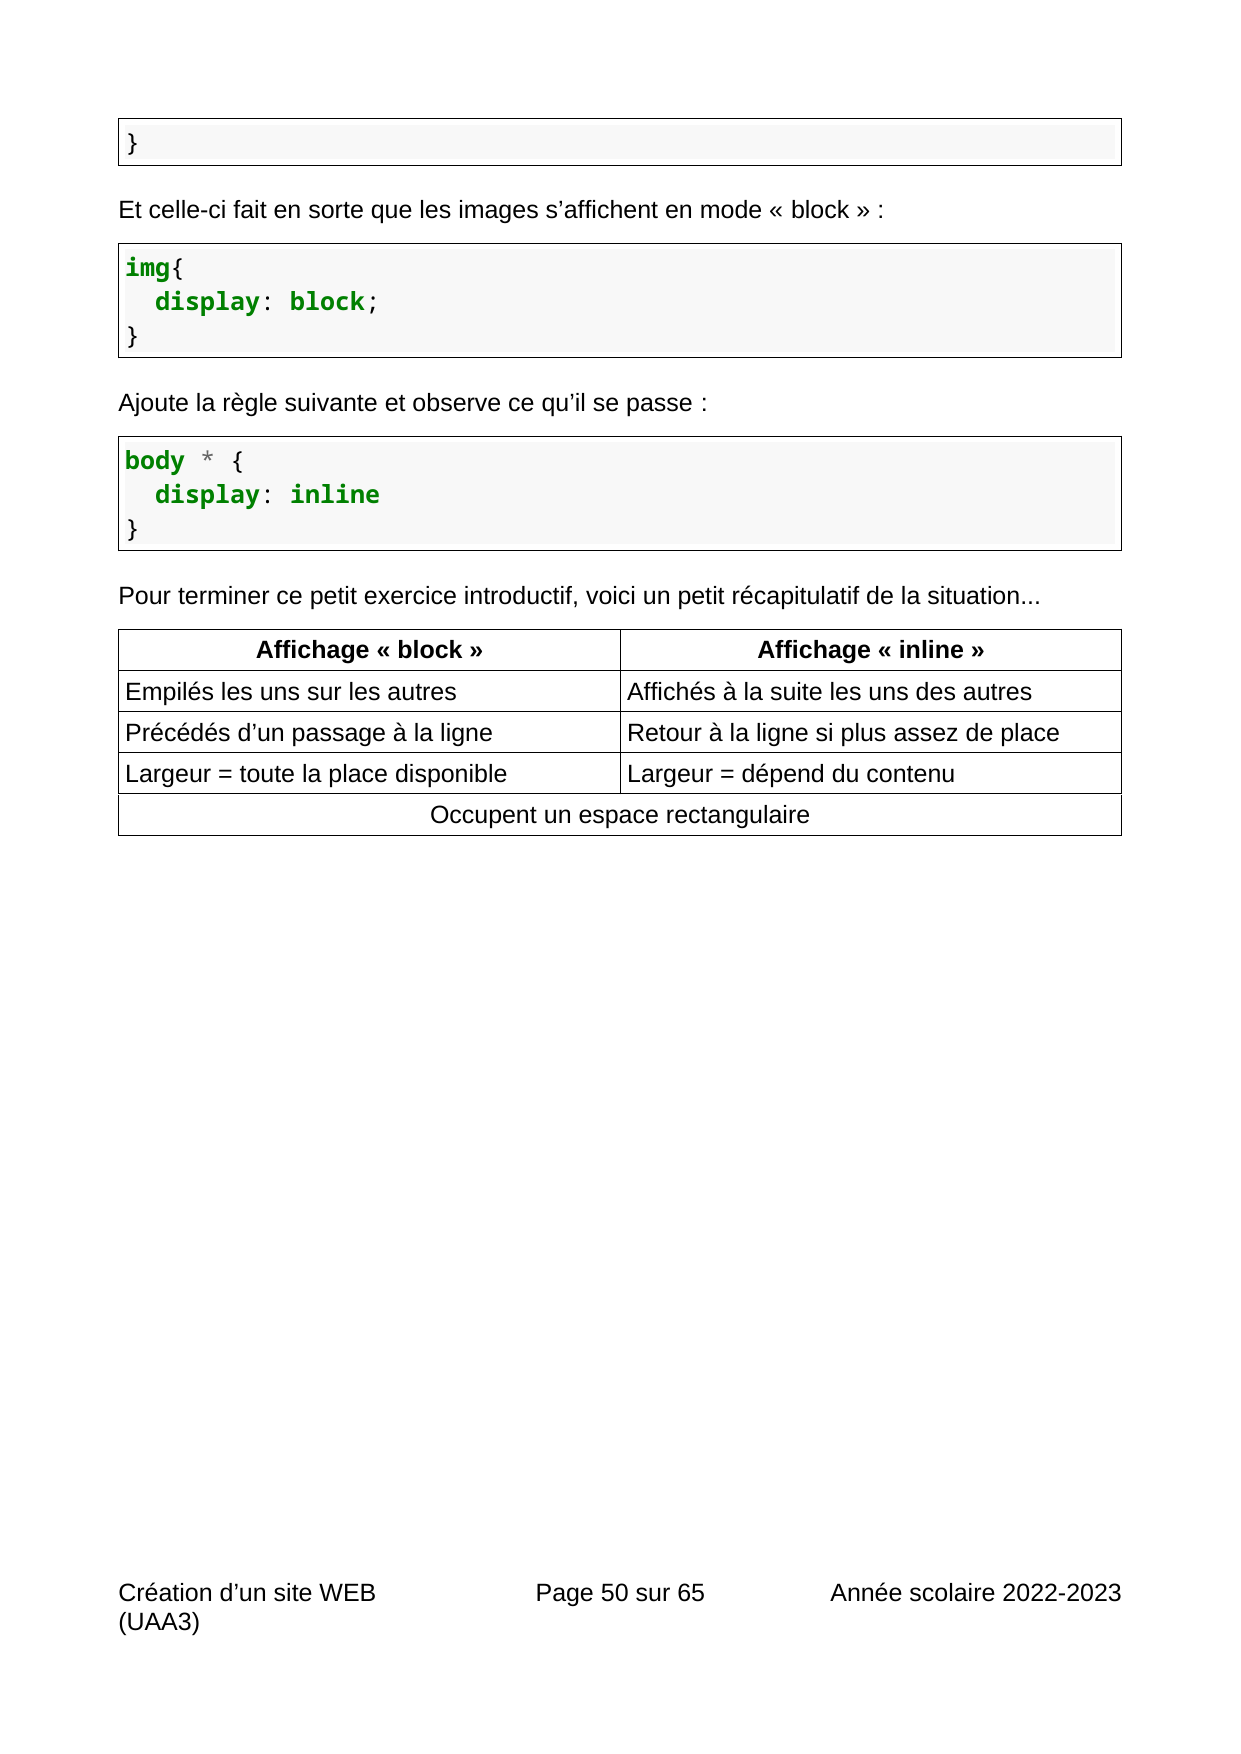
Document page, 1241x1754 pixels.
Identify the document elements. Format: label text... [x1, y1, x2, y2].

table_cell Largeur = dépend du contenu [621, 753, 1121, 793]
table_cell Précédés d’un passage à la ligne [119, 712, 620, 752]
table_cell Empilés les uns sur les autres [119, 671, 620, 711]
text Ajoute la règle suivante et observe ce qu’il se passe : [118, 388, 1122, 417]
table_header } [119, 119, 1121, 165]
table_header Affichage « block » [119, 630, 620, 670]
table_cell Largeur = toute la place disponible [119, 753, 620, 793]
table_cell Retour à la ligne si plus assez de place [621, 712, 1121, 752]
text Pour terminer ce petit exercice introductif, voici un petit récapitulatif de la situation... [118, 581, 1122, 609]
table_header Affichage « inline » [621, 630, 1121, 670]
table_cell Occupent un espace rectangulaire [119, 795, 1121, 835]
table_cell Affichés à la suite les uns des autres [621, 671, 1121, 711]
table_header body * { display: inline } [119, 437, 1121, 550]
table_header img{ display: block; } [119, 244, 1121, 357]
text Et celle-ci fait en sorte que les images s’affichent en mode « block » : [118, 195, 1122, 224]
